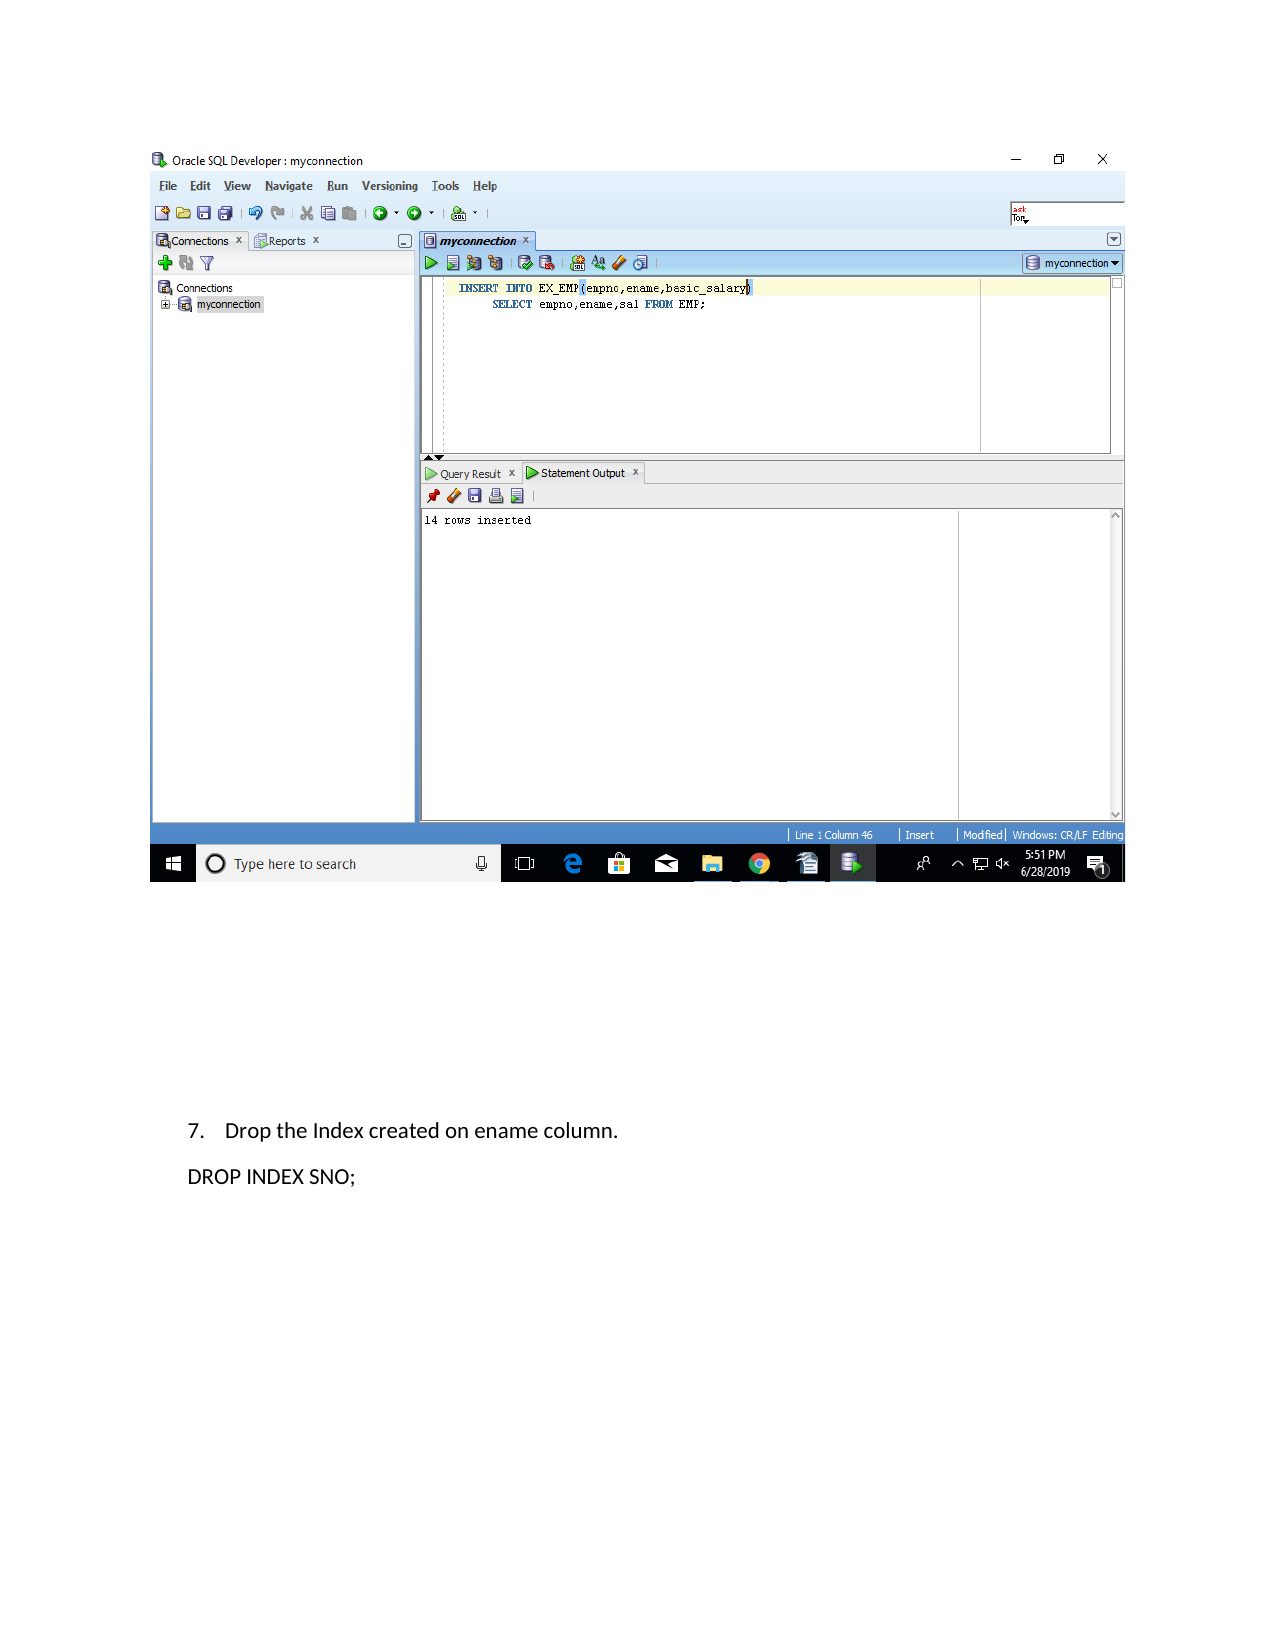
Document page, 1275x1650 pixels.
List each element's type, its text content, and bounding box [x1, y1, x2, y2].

picture [150, 150, 1125, 882]
list Drop the Index created on ename column. [187, 1116, 1125, 1144]
list DROP INDEX SNO; [187, 1162, 1125, 1191]
